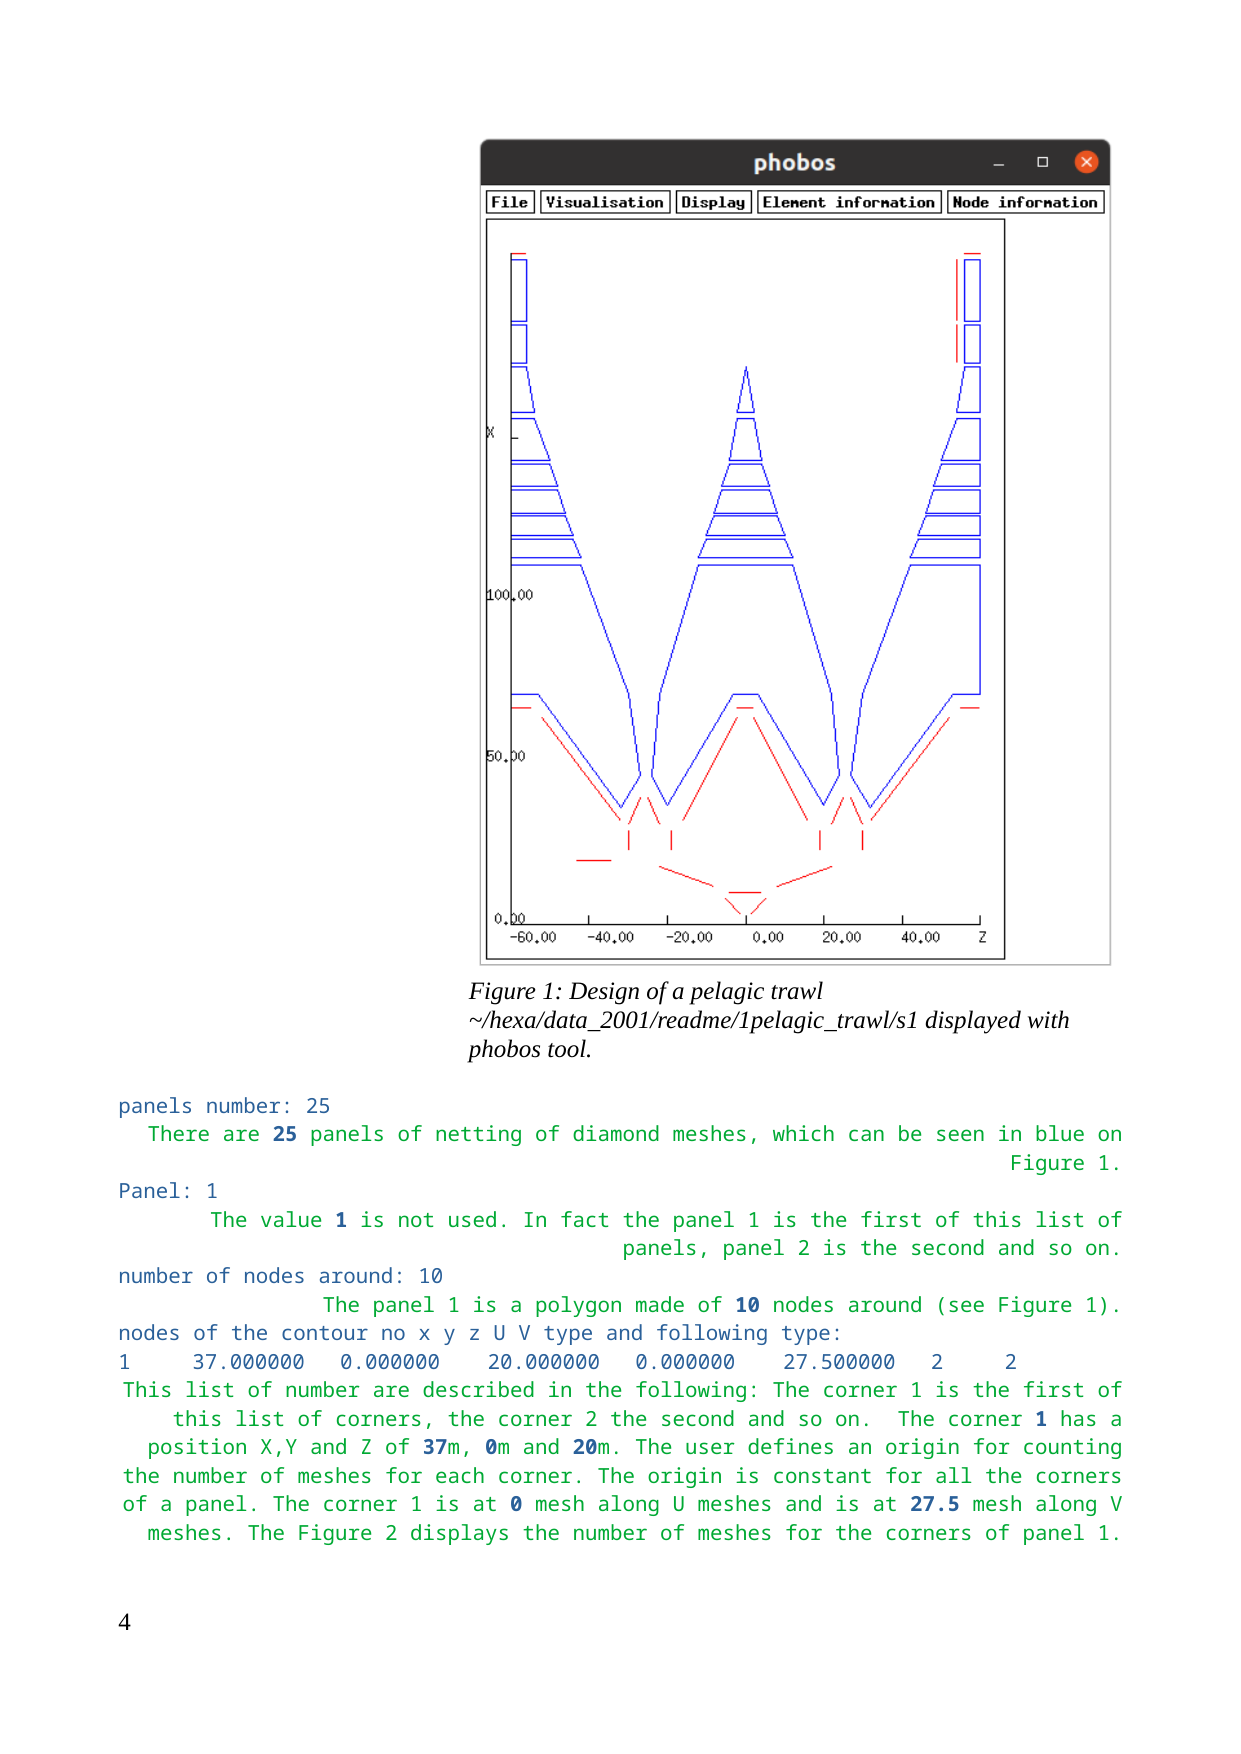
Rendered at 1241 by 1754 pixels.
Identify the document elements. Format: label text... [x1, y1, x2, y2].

text panels number: 25 [118, 1091, 1122, 1119]
text Figure 1: Design of a pelagic trawl ~/hexa/data_2001/readme/1pelagic_trawl/s1 displayed with phobos tool. [469, 977, 1122, 1063]
text This list of number are described in the following: The corner 1 is the first of this list of corners, the corner 2 the second and so on. The corner 1 has a position X,Y and Z of 37m, 0m and 20m. The user defines an origin for counting the number of meshes for each corner. The origin is constant for all the corners of a panel. The corner 1 is at 0 mesh along U meshes and is at 27.5 mesh along V meshes. The Figure 2 displays the number of meshes for the corners of panel 1. [118, 1375, 1122, 1546]
text The panel 1 is a polygon made of 10 nodes around (see Figure 1). [118, 1290, 1122, 1318]
text There are 25 panels of netting of diamond meshes, which can be seen in blue on Figure 1. [118, 1119, 1122, 1176]
text Panel: 1 [118, 1176, 1122, 1205]
picture [468, 130, 1123, 977]
text nodes of the contour no x y z U V type and following type: [118, 1318, 1122, 1347]
text 1 37.000000 0.000000 20.000000 0.000000 27.500000 2 2 [118, 1347, 1122, 1375]
text number of nodes around: 10 [118, 1262, 1122, 1290]
text The value 1 is not used. In fact the panel 1 is the first of this list of panels, panel 2 is the second and so on. [118, 1205, 1122, 1262]
